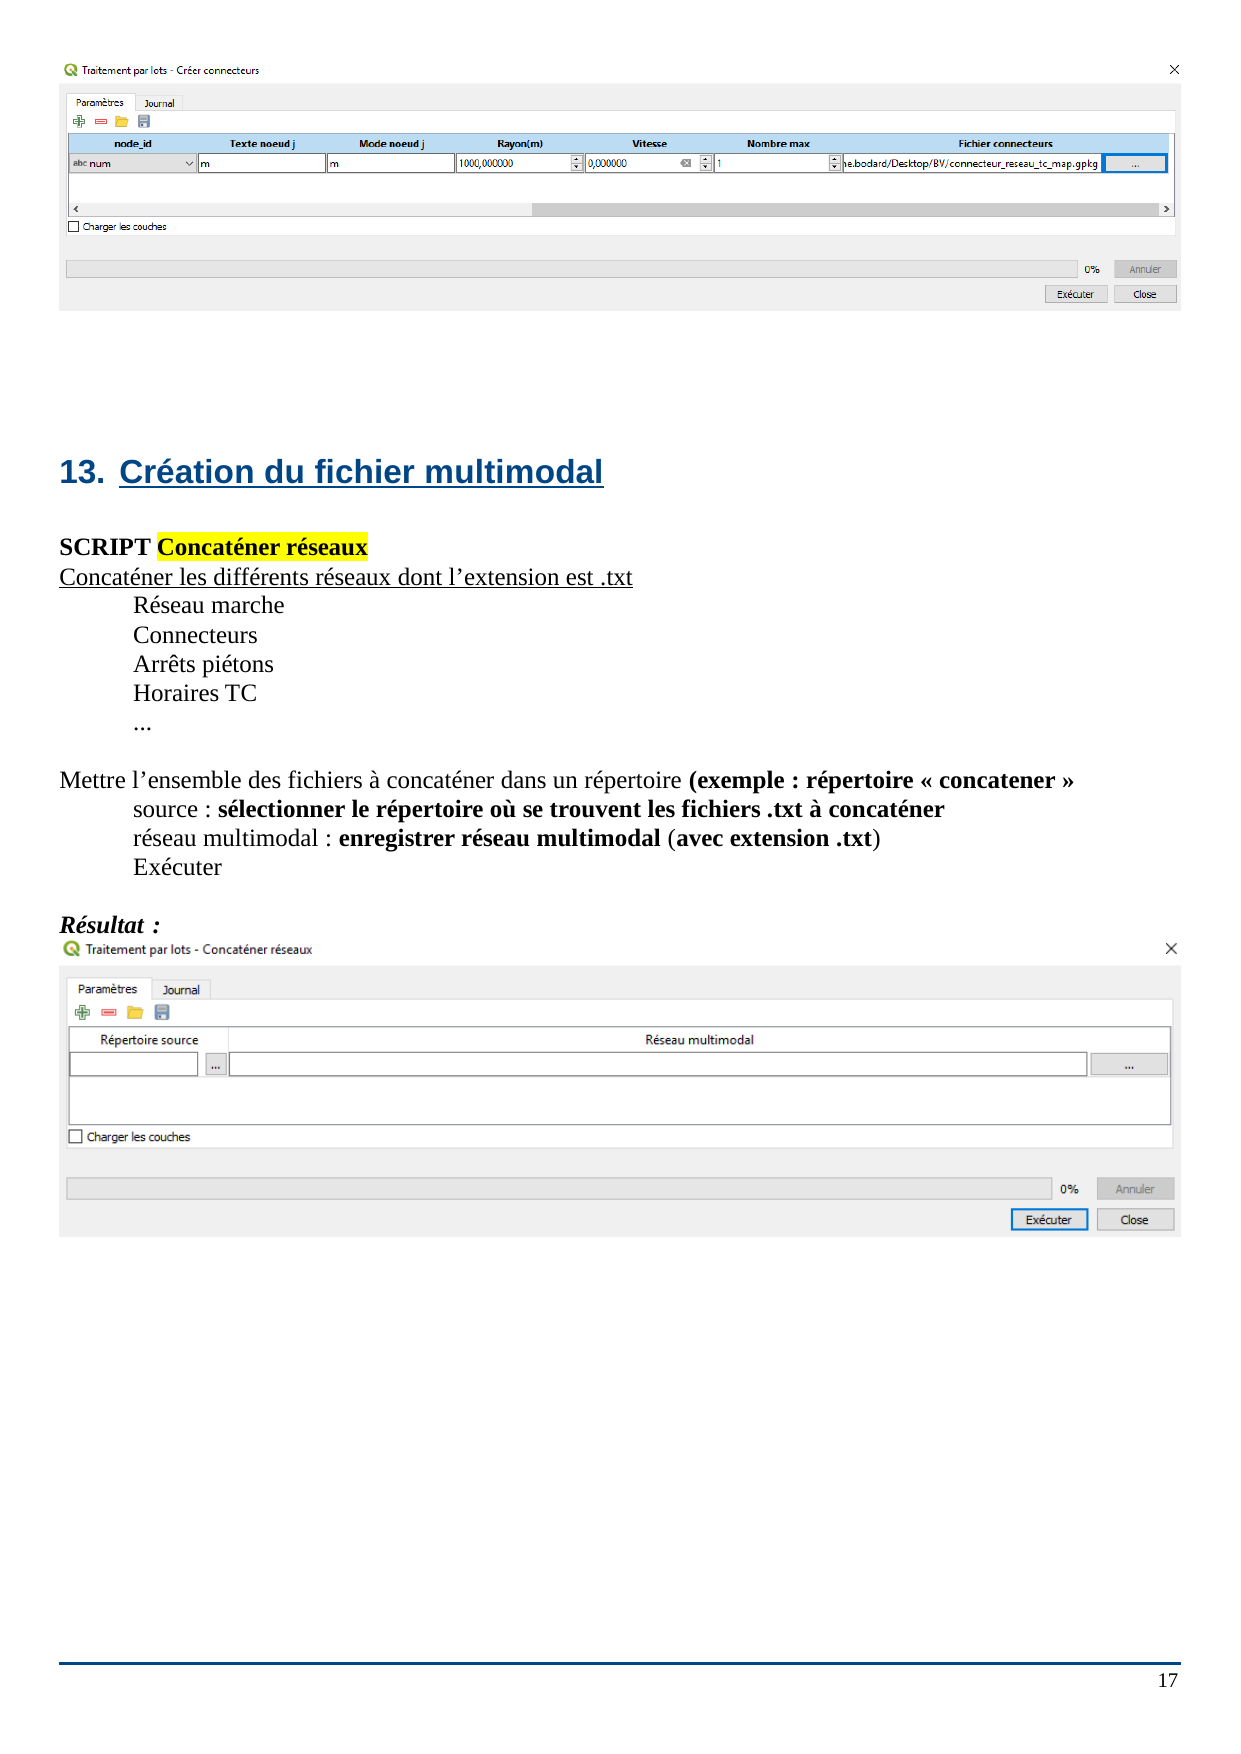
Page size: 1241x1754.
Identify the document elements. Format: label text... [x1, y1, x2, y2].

text Résultat : [59, 910, 1181, 939]
text réseau multimodal : enregistrer réseau multimodal (avec extension .txt) [59, 823, 1181, 852]
text ... [59, 707, 1181, 736]
picture [59, 59, 1182, 311]
text Réseau marche [59, 590, 1181, 619]
subtitle Création du fichier multimodal [59, 452, 1181, 491]
text Connecteurs [59, 619, 1181, 648]
text Mettre l’ensemble des fichiers à concaténer dans un répertoire (exemple : répertoire « concatener » [59, 765, 1181, 794]
text Exécuter [59, 852, 1181, 881]
picture [59, 939, 1182, 1237]
text Concaténer les différents réseaux dont l’extension est .txt [59, 561, 1181, 590]
text Arrêts piétons [59, 648, 1181, 678]
text source : sélectionner le répertoire où se trouvent les fichiers .txt à concaténer [59, 794, 1181, 823]
text SCRIPT Concaténer réseaux [59, 532, 1181, 561]
text Horaires TC [59, 678, 1181, 707]
